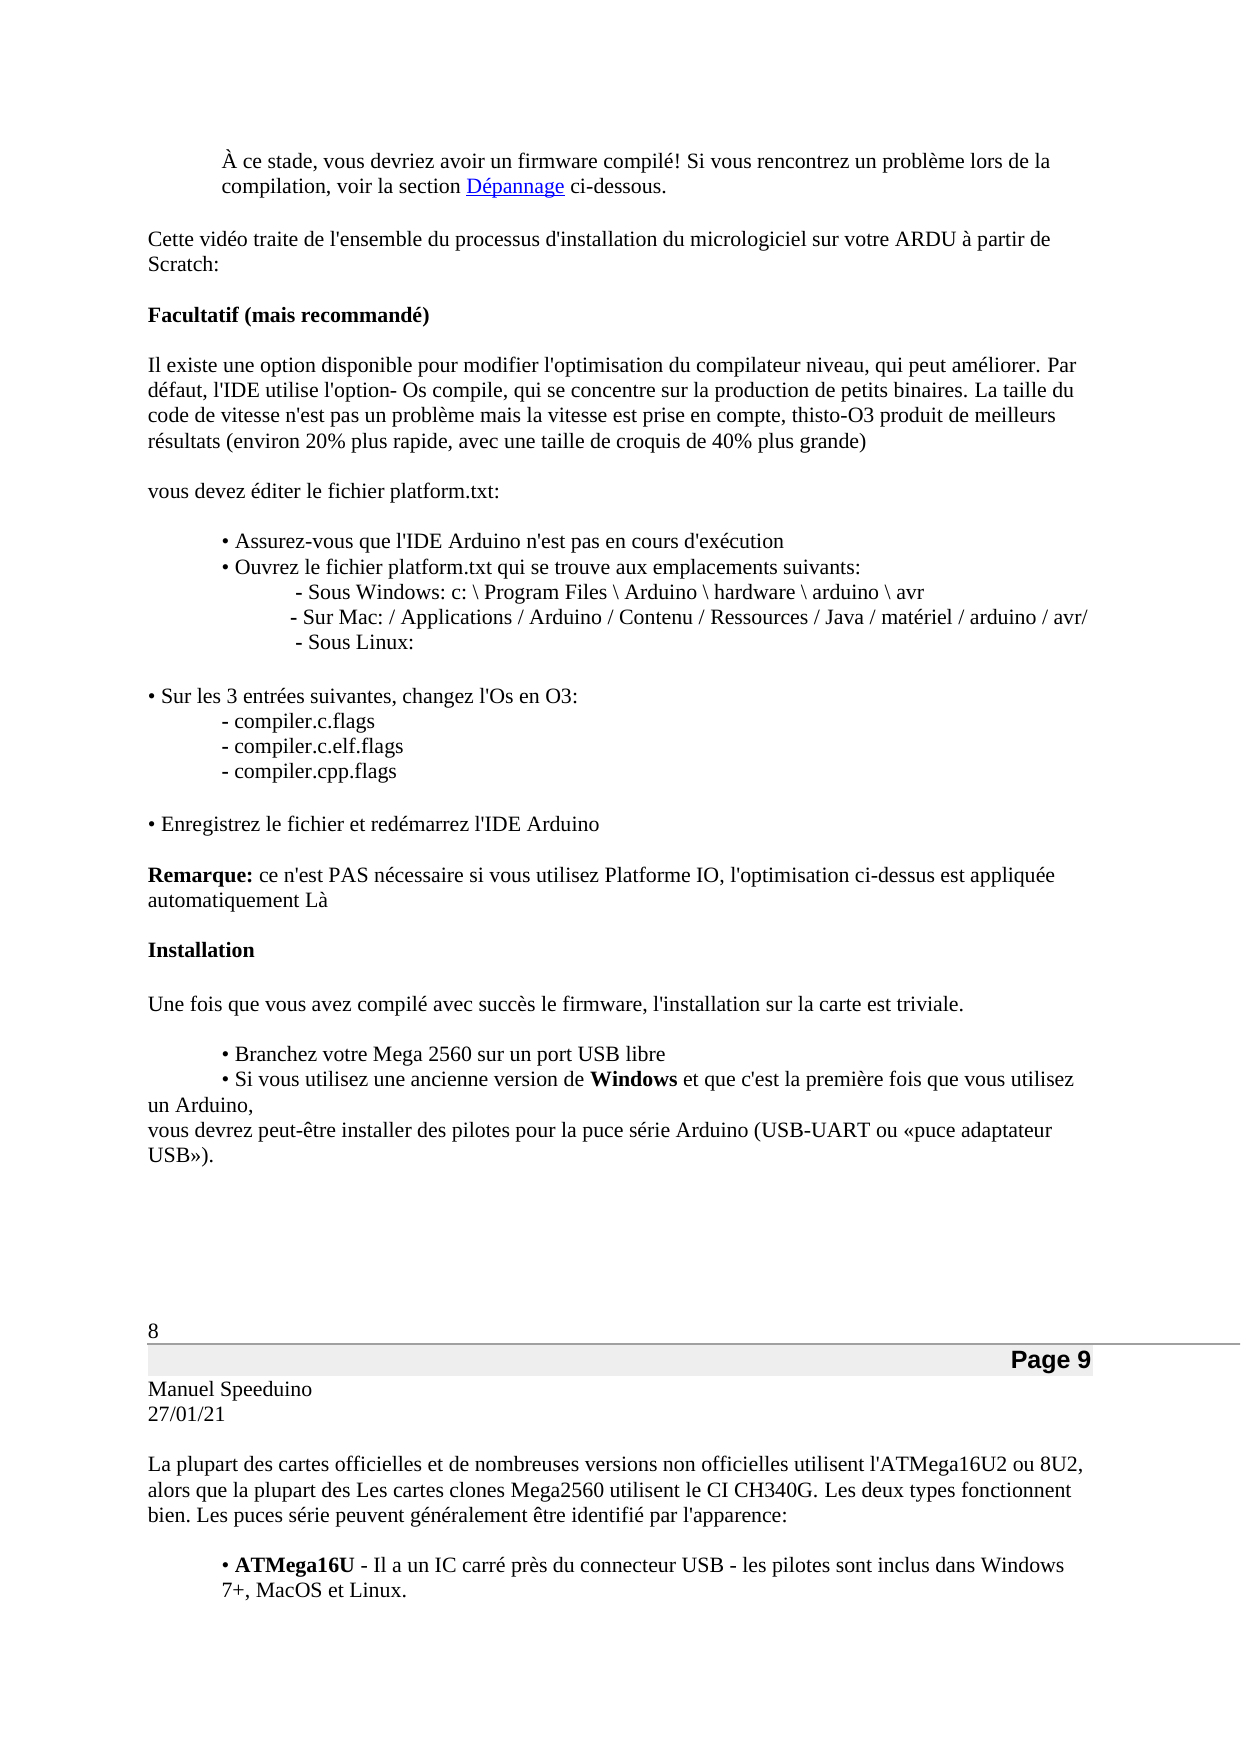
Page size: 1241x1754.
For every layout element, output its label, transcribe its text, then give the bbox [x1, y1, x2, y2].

text • Enregistrez le fichier et redémarrez l'IDE Arduino [148, 811, 1093, 837]
text - compiler.cpp.flags [148, 758, 1093, 783]
text • ATMega16U - Il a un IC carré près du connecteur USB - les pilotes sont inclus dans Windows 7+, MacOS et Linux. [221, 1552, 1093, 1603]
text • Si vous utilisez une ancienne version de Windows et que c'est la première fois que vous utilisez un Arduino, [148, 1066, 1093, 1117]
text Manuel Speeduino [148, 1376, 1093, 1401]
text • Assurez-vous que l'IDE Arduino n'est pas en cours d'exécution [148, 528, 1093, 554]
text - compiler.c.elf.flags [148, 733, 1093, 758]
text vous devez éditer le fichier platform.txt: [148, 478, 1093, 503]
text • Ouvrez le fichier platform.txt qui se trouve aux emplacements suivants: [148, 554, 1093, 579]
text - Sous Windows: c: \ Program Files \ Arduino \ hardware \ arduino \ avr [221, 579, 1093, 604]
text - Sur Mac: / Applications / Arduino / Contenu / Ressources / Java / matériel / arduino / avr/ [148, 604, 1093, 629]
text 8 [148, 1318, 1093, 1343]
text • Branchez votre Mega 2560 sur un port USB libre [148, 1041, 1093, 1066]
text • Sur les 3 entrées suivantes, changez l'Os en O3: [148, 683, 1093, 708]
text Il existe une option disponible pour modifier l'optimisation du compilateur niveau, qui peut améliorer. Par défaut, l'IDE utilise l'option- Os compile, qui se concentre sur la production de petits binaires. La taille du code de vitesse n'est pas un problème mais la vitesse est prise en compte, thisto-O3 produit de meilleurs résultats (environ 20% plus rapide, avec une taille de croquis de 40% plus grande) [148, 352, 1093, 453]
text 27/01/21 [148, 1401, 1093, 1426]
text Installation [148, 937, 1093, 963]
text vous devrez peut-être installer des pilotes pour la puce série Arduino (USB-UART ou «puce adaptateur USB»). [148, 1117, 1093, 1167]
text Une fois que vous avez compilé avec succès le firmware, l'installation sur la carte est triviale. [148, 991, 1093, 1016]
text À ce stade, vous devriez avoir un firmware compilé! Si vous rencontrez un problème lors de la compilation, voir la section Dépannage ci-dessous. [221, 148, 1093, 198]
text - compiler.c.flags [148, 708, 1093, 733]
text Facultatif (mais recommandé) [148, 302, 1093, 327]
text Cette vidéo traite de l'ensemble du processus d'installation du micrologiciel sur votre ARDU à partir de Scratch: [148, 226, 1093, 276]
text Remarque: ce n'est PAS nécessaire si vous utilisez Platforme IO, l'optimisation ci-dessus est appliquée automatiquement Là [148, 862, 1093, 912]
text La plupart des cartes officielles et de nombreuses versions non officielles utilisent l'ATMega16U2 ou 8U2, alors que la plupart des Les cartes clones Mega2560 utilisent le CI CH340G. Les deux types fonctionnent bien. Les puces série peuvent généralement être identifié par l'apparence: [148, 1451, 1093, 1527]
table_header Page 9 [148, 1345, 1093, 1376]
text - Sous Linux: [221, 629, 1093, 654]
